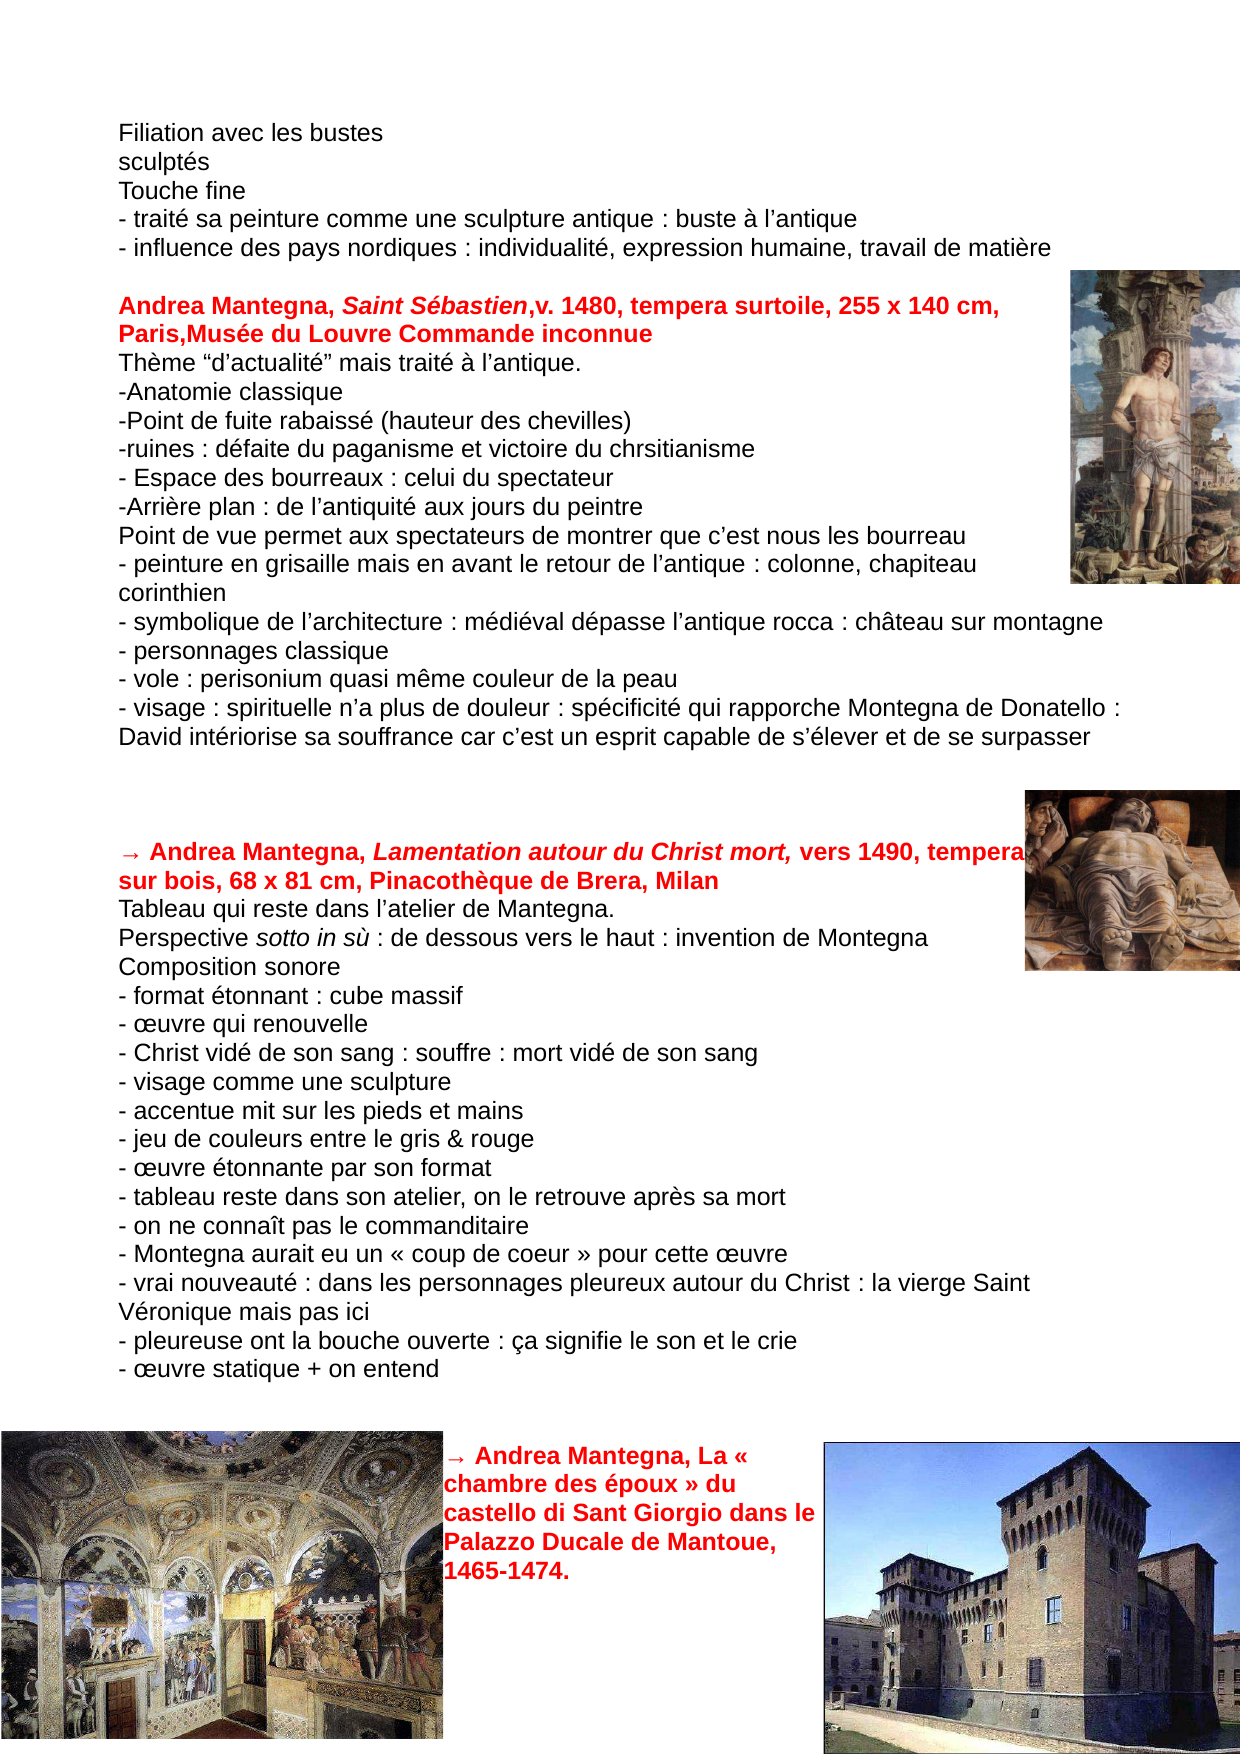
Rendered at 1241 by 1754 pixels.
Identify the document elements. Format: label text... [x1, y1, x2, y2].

picture [1024, 790, 1240, 971]
text - visage : spirituelle n’a plus de douleur : spécificité qui rapporche Montegna de Donatello : David intériorise sa souffrance car c’est un esprit capable de s’élever et de se surpasser [118, 693, 1122, 751]
text - Christ vidé de son sang : souffre : mort vidé de son sang [118, 1038, 1122, 1067]
text - peinture en grisaille mais en avant le retour de l’antique : colonne, chapiteau corinthien [118, 549, 1122, 607]
text - œuvre statique + on entend [118, 1354, 1122, 1383]
text - format étonnant : cube massif [118, 981, 1122, 1009]
text - Montegna aurait eu un « coup de coeur » pour cette œuvre [118, 1239, 1122, 1268]
text -Anatomie classique [118, 377, 1070, 406]
text - tableau reste dans son atelier, on le retrouve après sa mort [118, 1182, 1122, 1211]
text - pleureuse ont la bouche ouverte : ça signifie le son et le crie [118, 1326, 1122, 1354]
text - œuvre étonnante par son format [118, 1153, 1122, 1182]
text Filiation avec les bustes [118, 118, 1122, 147]
text → Andrea Mantegna, Lamentation autour du Christ mort, vers 1490, tempera sur bois, 68 x 81 cm, Pinacothèque de Brera, Milan [118, 837, 1024, 894]
picture [823, 1442, 1240, 1754]
text - Espace des bourreaux : celui du spectateur [118, 463, 1070, 492]
text - traité sa peinture comme une sculpture antique : buste à l’antique [118, 204, 1122, 233]
text -Arrière plan : de l’antiquité aux jours du peintre [118, 492, 1070, 521]
text → Andrea Mantegna, La « chambre des époux » du castello di Sant Giorgio dans le Palazzo Ducale de Mantoue, 1465-1474. [444, 1441, 1122, 1584]
text - personnages classique [118, 636, 1122, 664]
text Point de vue permet aux spectateurs de montrer que c’est nous les bourreau [118, 521, 1070, 549]
text - jeu de couleurs entre le gris & rouge [118, 1124, 1122, 1153]
text Perspective sotto in sù : de dessous vers le haut : invention de Montegna [118, 923, 1024, 952]
text - symbolique de l’architecture : médiéval dépasse l’antique rocca : château sur montagne [118, 607, 1122, 636]
text Touche fine [118, 176, 1122, 204]
text sculptés [118, 147, 1122, 176]
text - influence des pays nordiques : individualité, expression humaine, travail de matière [118, 233, 1122, 262]
text - œuvre qui renouvelle [118, 1009, 1122, 1038]
picture [1070, 270, 1240, 584]
text Tableau qui reste dans l’atelier de Mantegna. [118, 894, 1024, 923]
text - vrai nouveauté : dans les personnages pleureux autour du Christ : la vierge Saint Véronique mais pas ici [118, 1268, 1122, 1326]
text -Point de fuite rabaissé (hauteur des chevilles) [118, 406, 1070, 434]
text - accentue mit sur les pieds et mains [118, 1096, 1122, 1124]
text - vole : perisonium quasi même couleur de la peau [118, 664, 1122, 693]
text -ruines : défaite du paganisme et victoire du chrsitianisme [118, 434, 1070, 463]
text Composition sonore [118, 952, 1122, 981]
text - visage comme une sculpture [118, 1067, 1122, 1096]
text Andrea Mantegna, Saint Sébastien,v. 1480, tempera surtoile, 255 x 140 cm, Paris,Musée du Louvre Commande inconnue [118, 291, 1070, 348]
text - on ne connaît pas le commanditaire [118, 1211, 1122, 1239]
picture [1, 1431, 444, 1739]
text Thème “d’actualité” mais traité à l’antique. [118, 348, 1070, 377]
